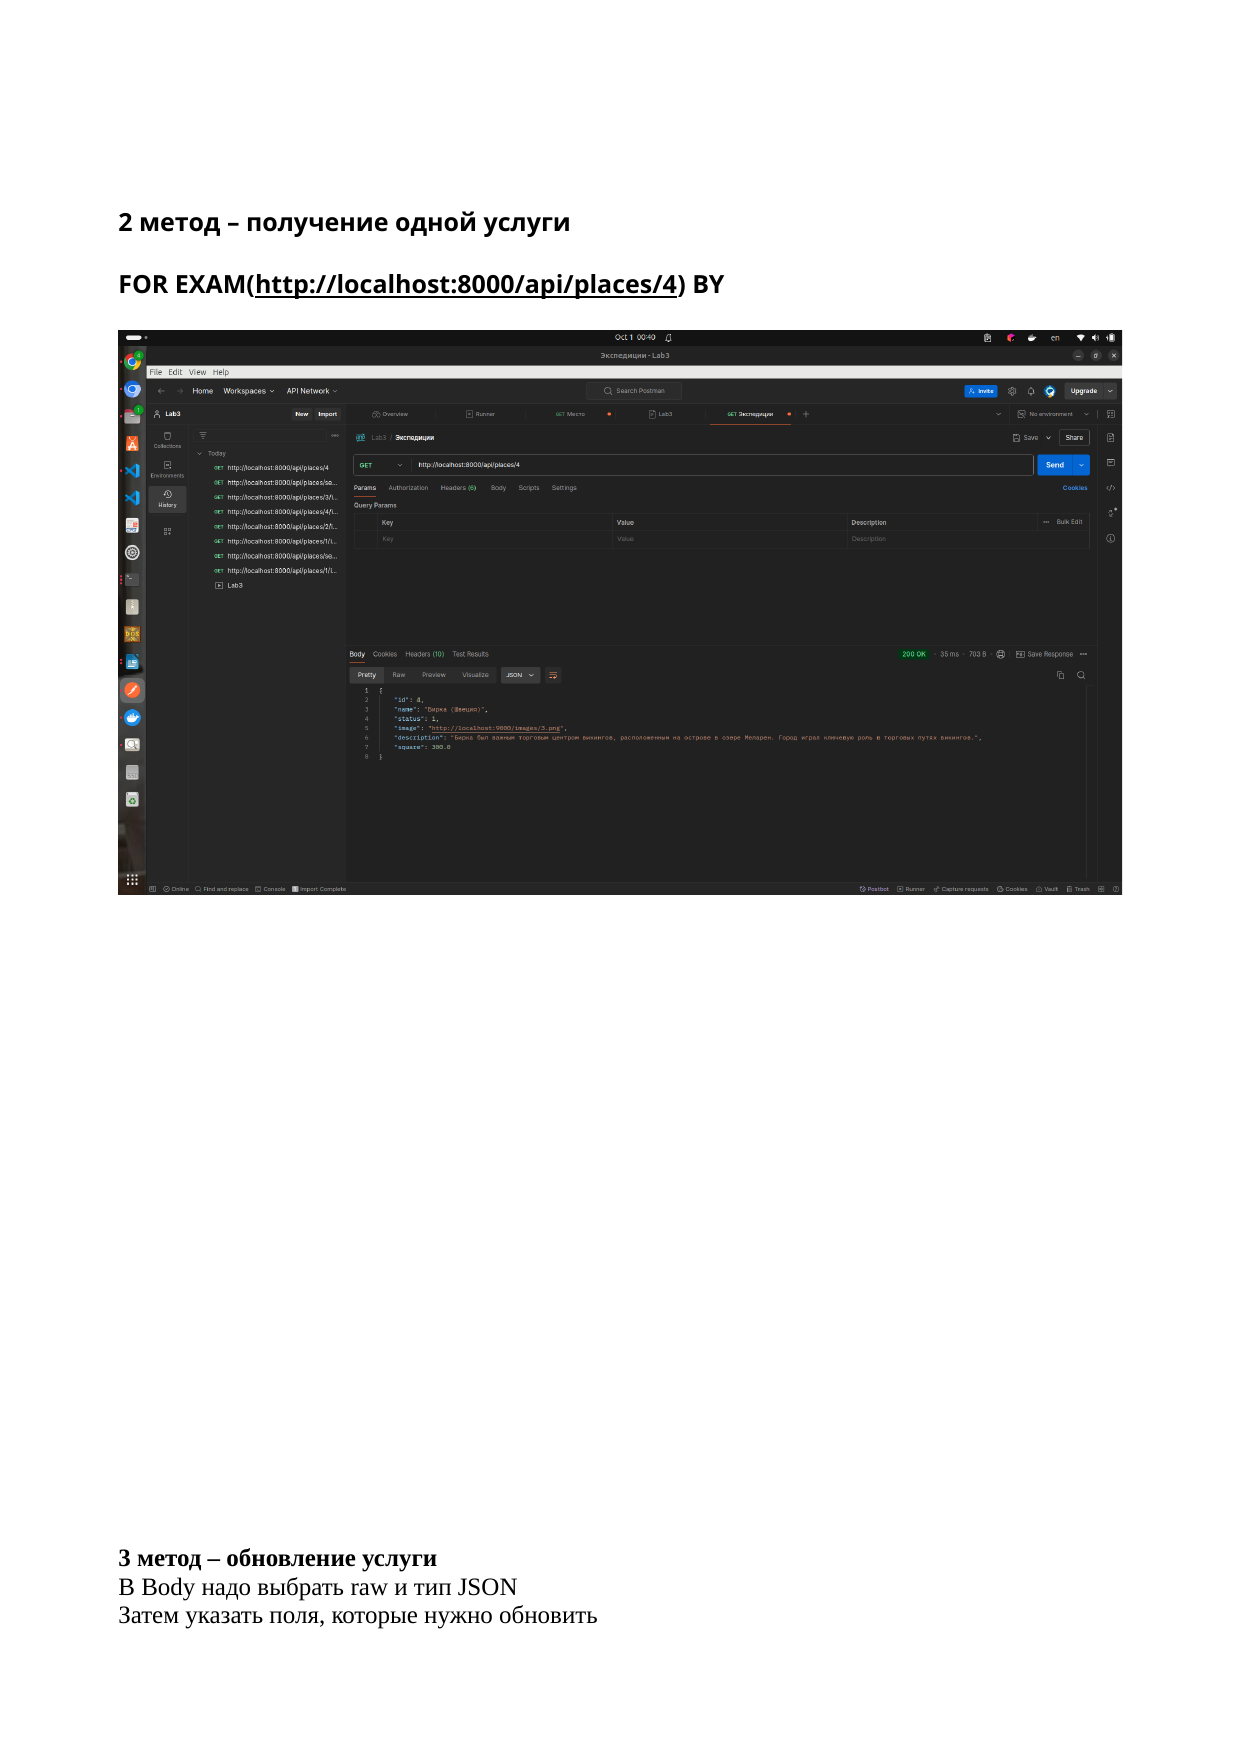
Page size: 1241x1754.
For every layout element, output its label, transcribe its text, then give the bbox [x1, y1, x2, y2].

text FOR EXAM(http://localhost:8000/api/places/4) BY [118, 267, 1122, 301]
text Затем указать поля, которые нужно обновить [118, 1601, 1122, 1629]
text В Body надо выбрать raw и тип JSON [118, 1572, 1122, 1601]
text 2 метод – получение одной услуги [118, 204, 1122, 267]
picture [118, 330, 1123, 895]
text 3 метод – обновление услуги [118, 1543, 1122, 1572]
